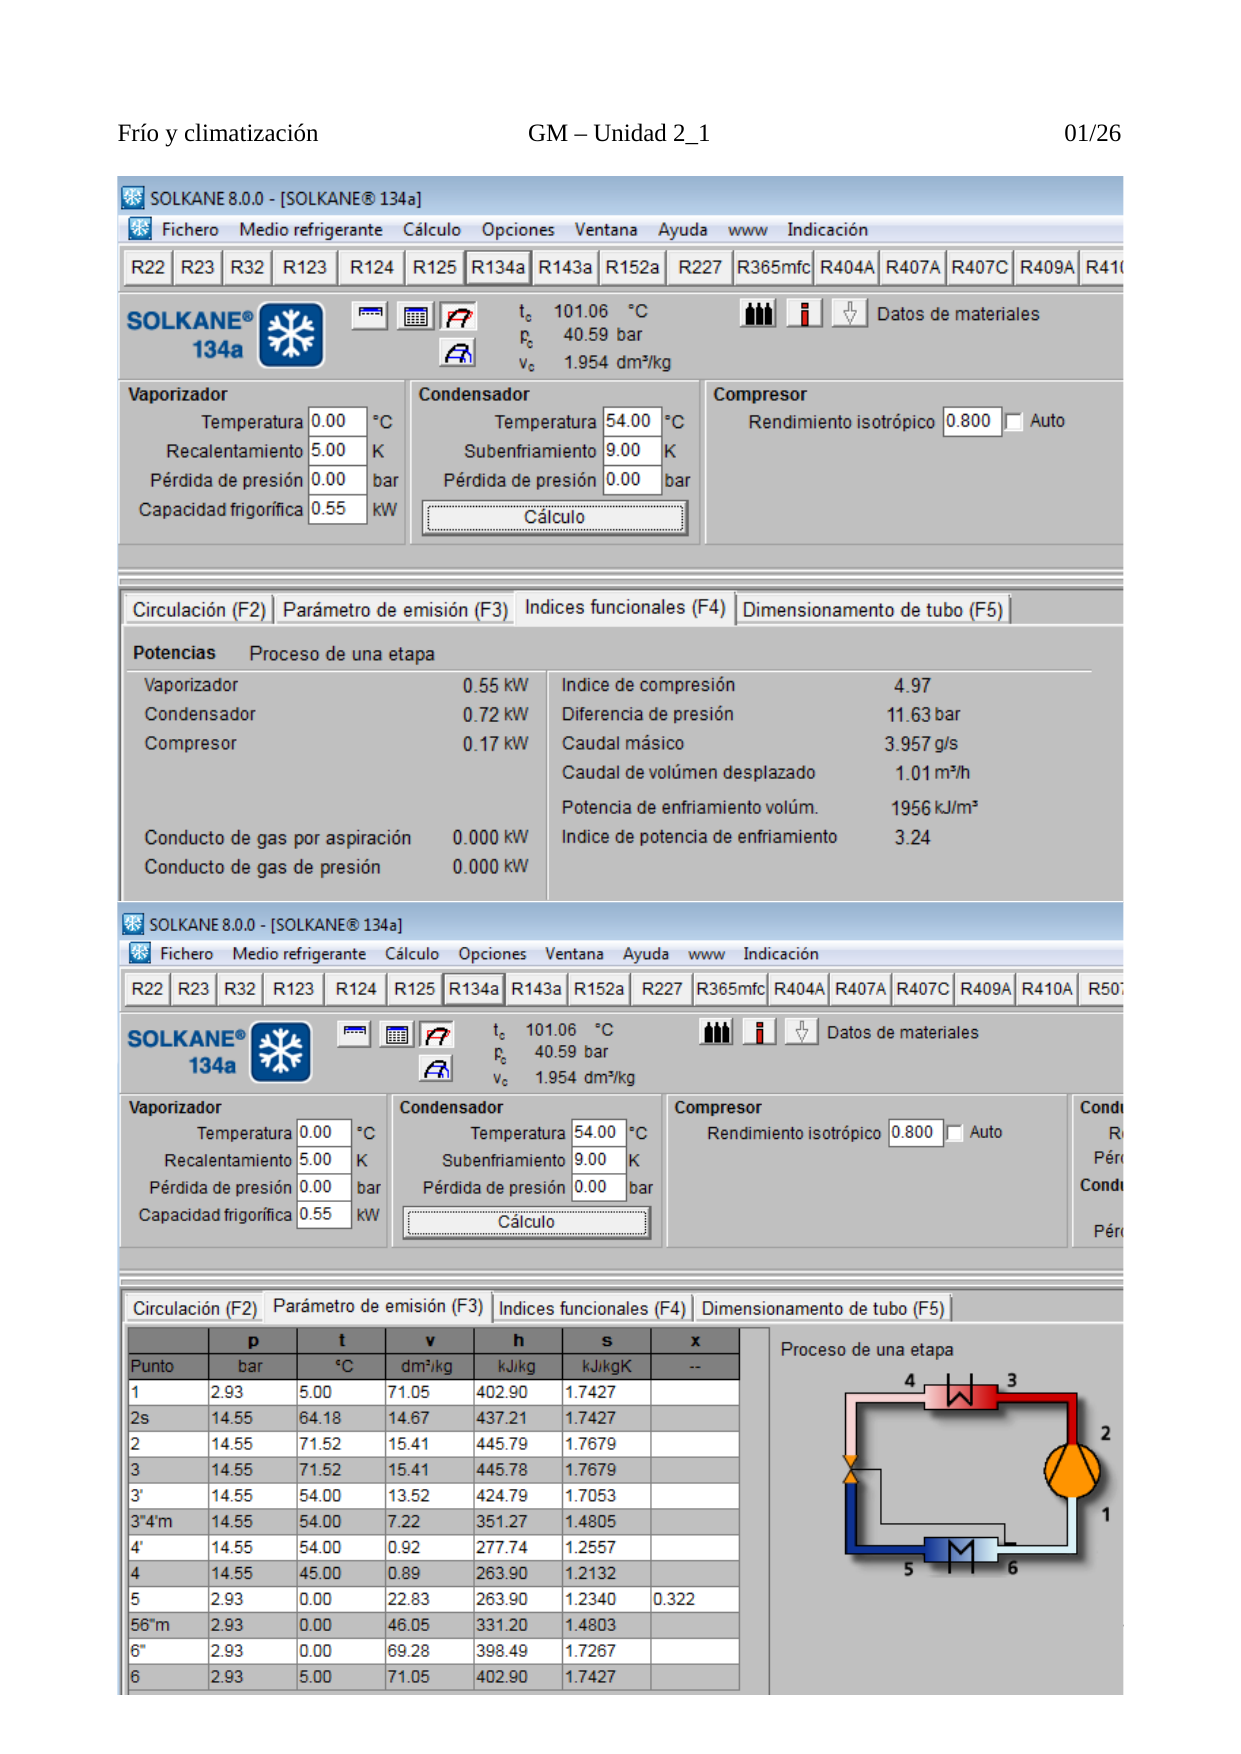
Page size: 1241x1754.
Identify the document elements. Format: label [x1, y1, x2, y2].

picture [117, 176, 1124, 1695]
